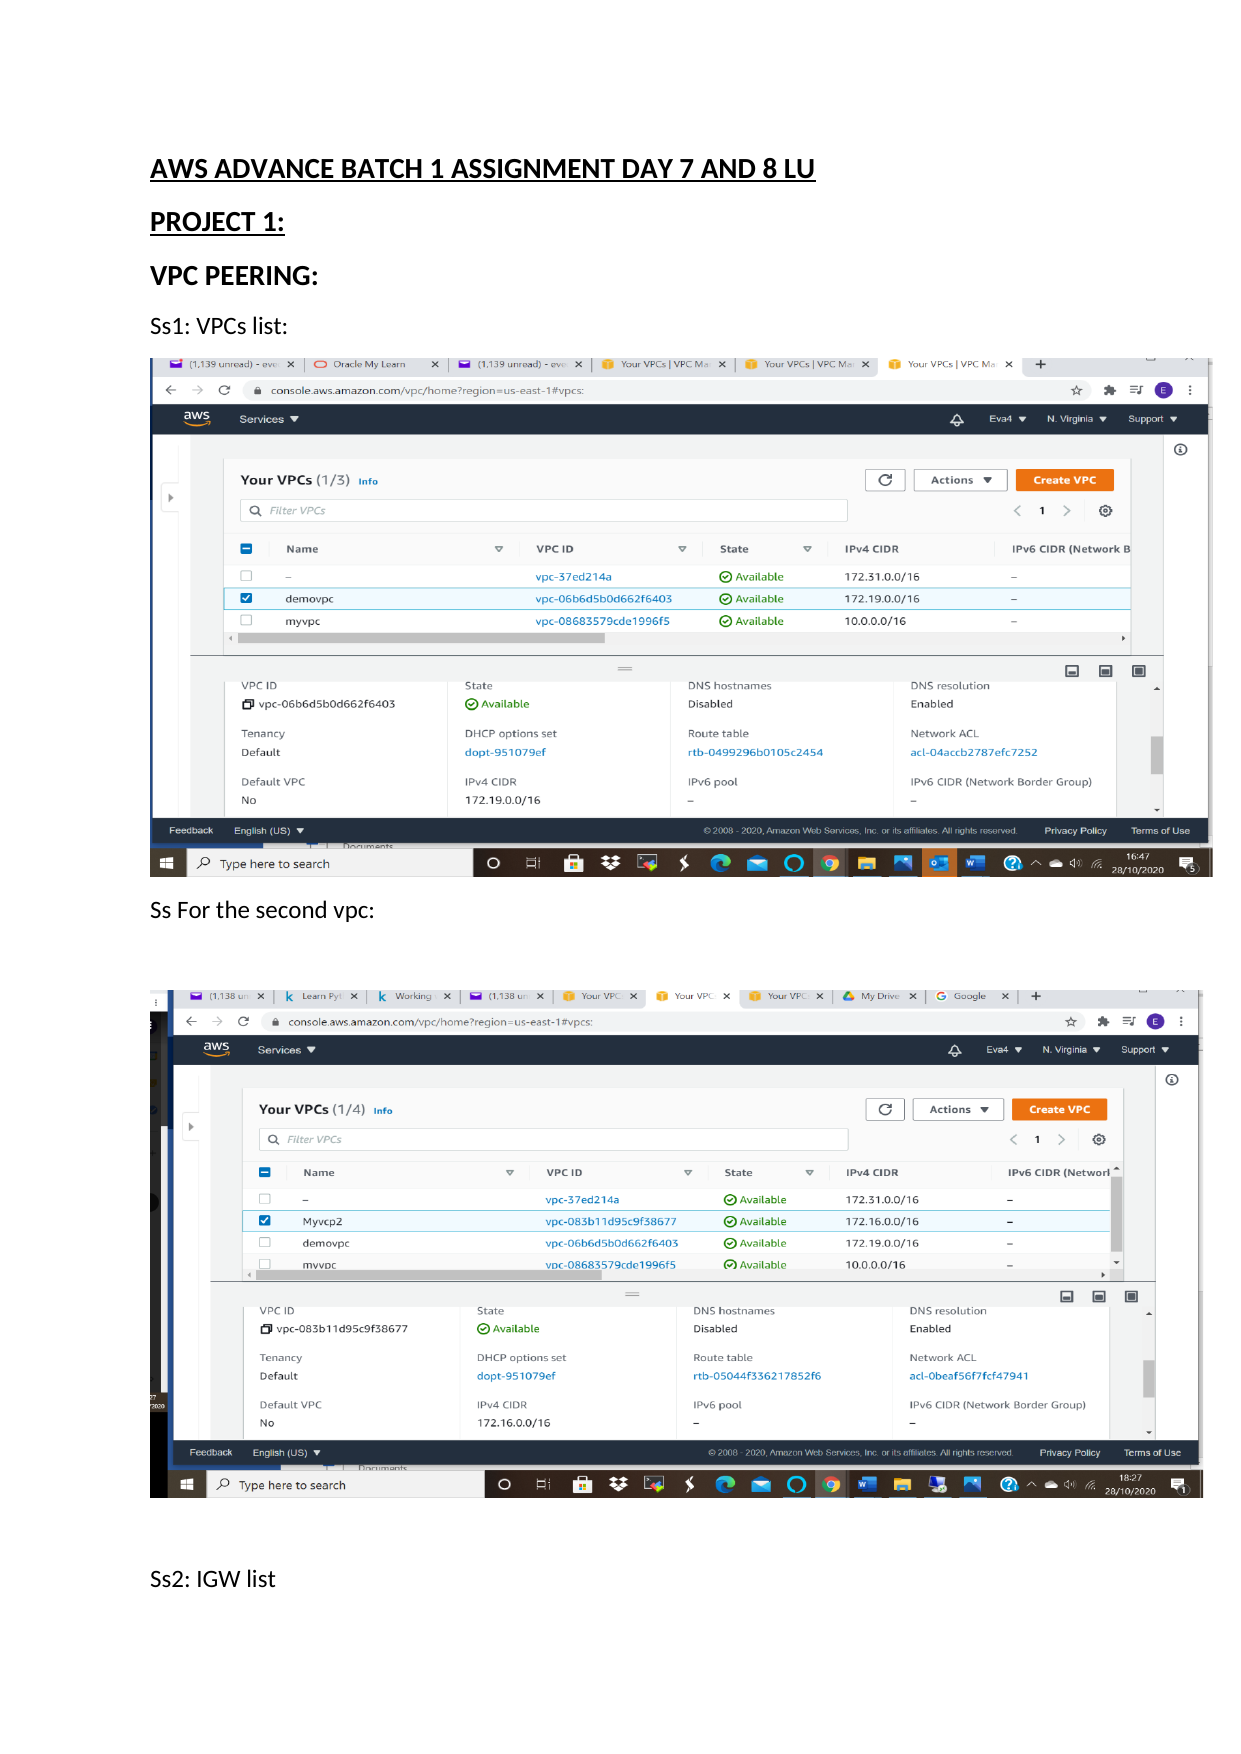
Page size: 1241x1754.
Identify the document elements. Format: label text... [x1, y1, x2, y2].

text Ss For the second vpc: [150, 894, 1090, 924]
text VPC PEERING: [150, 257, 1090, 292]
text PROJECT 1: [150, 203, 1090, 239]
text Ss1: VPCs list: [150, 310, 1090, 341]
text Ss2: IGW list [150, 1563, 1090, 1593]
text AWS ADVANCE BATCH 1 ASSIGNMENT DAY 7 AND 8 LU [150, 150, 1090, 186]
